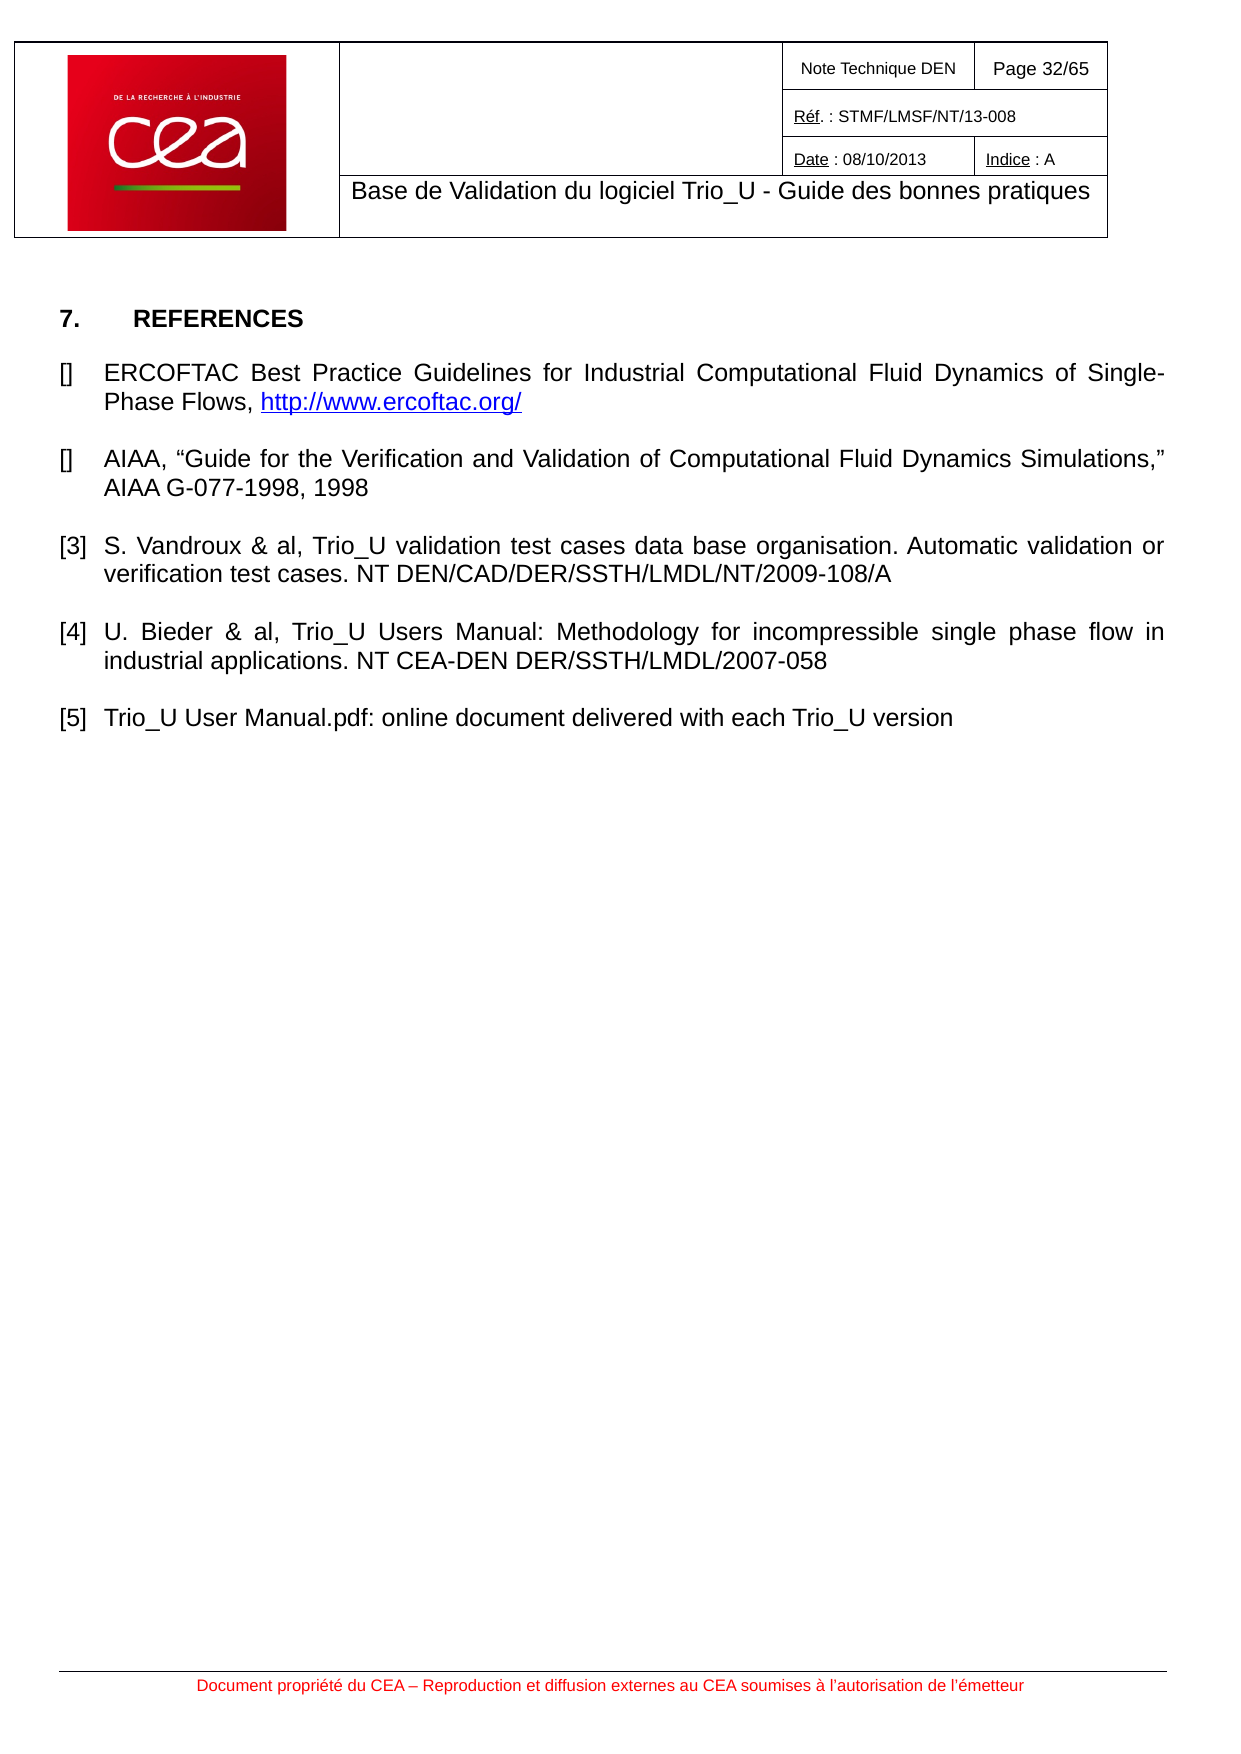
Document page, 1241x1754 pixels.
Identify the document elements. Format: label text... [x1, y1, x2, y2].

text [5] Trio_U User Manual.pdf: online document delivered with each Trio_U version [59, 703, 1167, 732]
text [] ERCOFTAC Best Practice Guidelines for Industrial Computational Fluid Dynamics of Single-Phase Flows, http://www.ercoftac.org/ [59, 358, 1167, 416]
text [] AIAA, “Guide for the Verification and Validation of Computational Fluid Dynamics Simulations,” AIAA G-077-1998, 1998 [59, 444, 1167, 502]
picture [67, 55, 287, 231]
subtitle References [59, 304, 1167, 333]
text [4] U. Bieder & al, Trio_U Users Manual: Methodology for incompressible single phase flow in industrial applications. NT CEA-DEN DER/SSTH/LMDL/2007-058 [59, 617, 1167, 674]
text [3] S. Vandroux & al, Trio_U validation test cases data base organisation. Automatic validation or verification test cases. NT DEN/CAD/DER/SSTH/LMDL/NT/2009-108/A [59, 531, 1167, 588]
